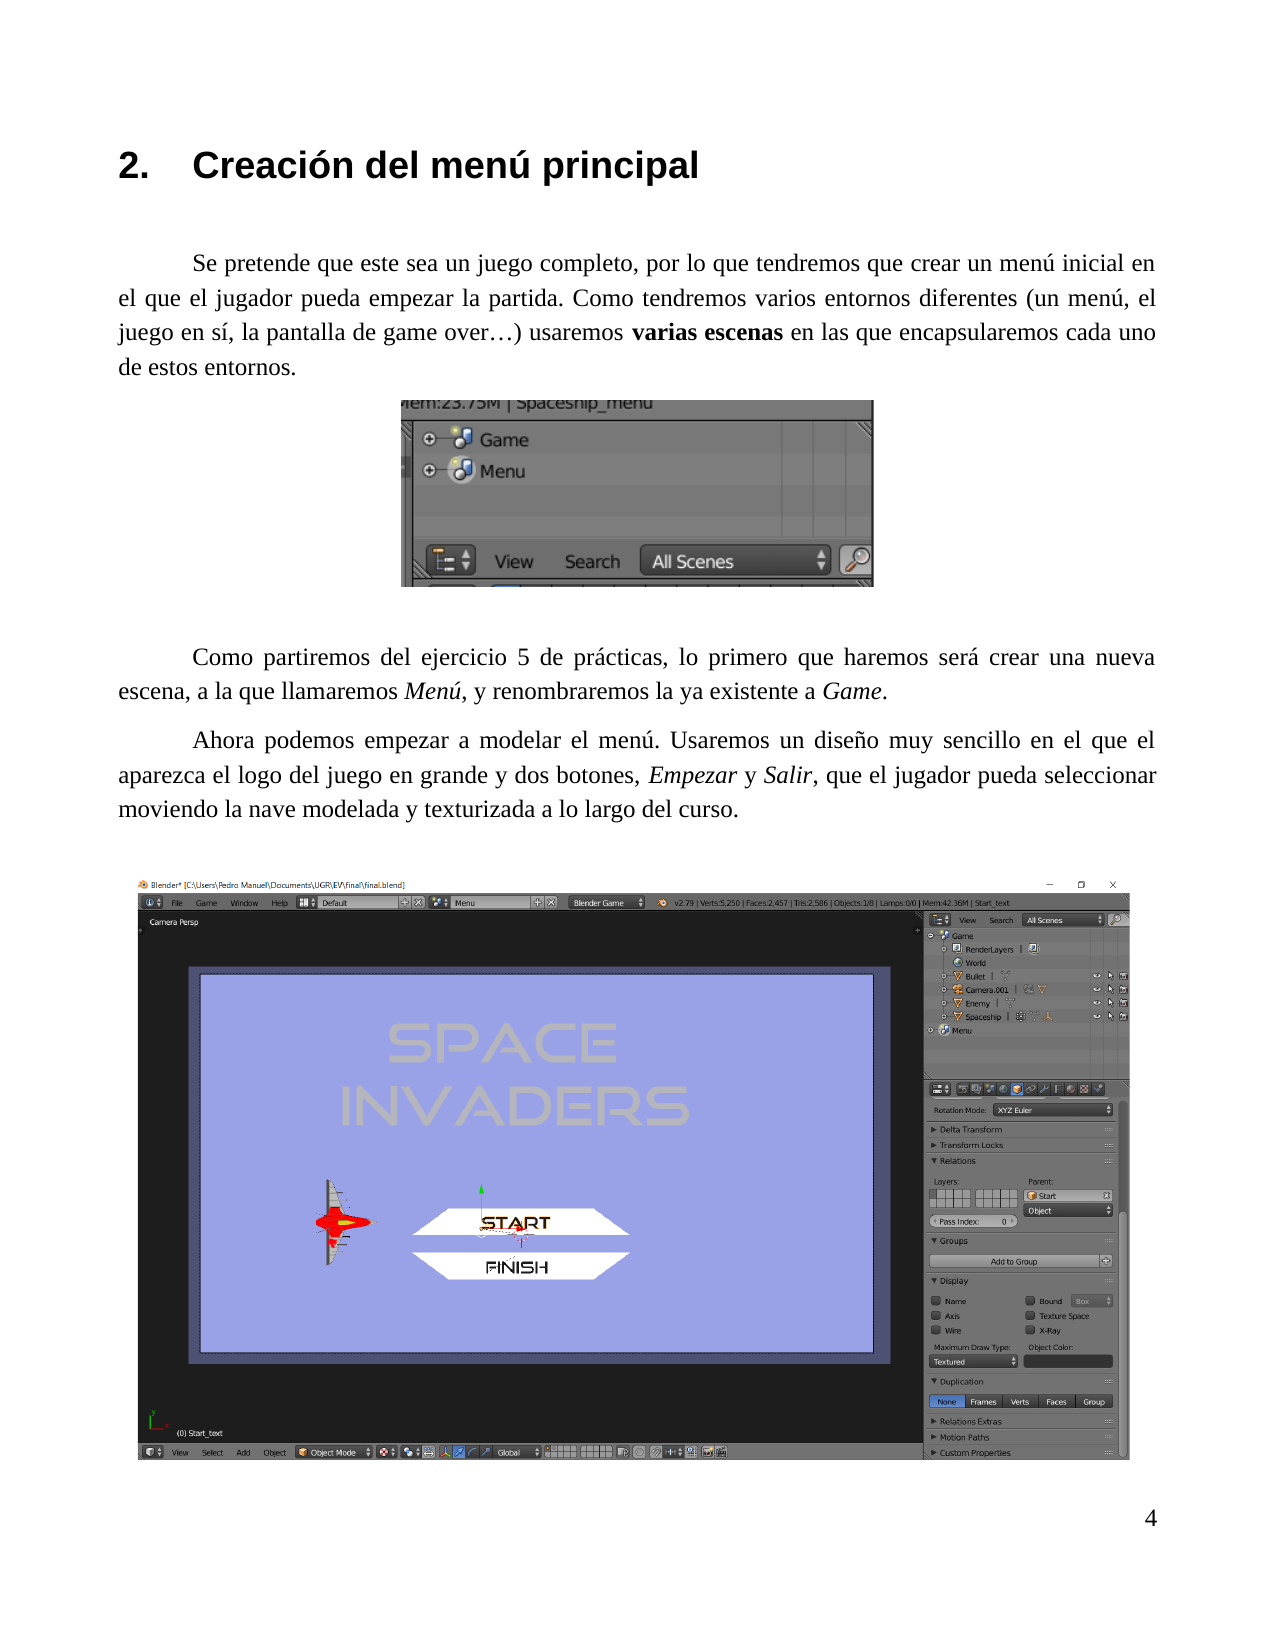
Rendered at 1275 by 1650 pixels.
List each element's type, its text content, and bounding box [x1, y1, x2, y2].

picture [401, 400, 874, 587]
text Como partiremos del ejercicio 5 de prácticas, lo primero que haremos será crear una nueva escena, a la que llamaremos Menú, y renombraremos la ya existente a Game. [118, 642, 1157, 705]
text Se pretende que este sea un juego completo, por lo que tendremos que crear un menú inicial en el que el jugador pueda empezar la partida. Como tendremos varios entornos diferentes (un menú, el juego en sí, la pantalla de game over…) usaremos varias escenas en las que encapsularemos cada uno de estos entornos. [118, 248, 1157, 381]
picture [137, 877, 1130, 1460]
subtitle 2. Creación del menú principal [118, 143, 1157, 187]
text Ahora podemos empezar a modelar el menú. Usaremos un diseño muy sencillo en el que el aparezca el logo del juego en grande y dos botones, Empezar y Salir, que el jugador pueda seleccionar moviendo la nave modelada y texturizada a lo largo del curso. [118, 725, 1157, 823]
